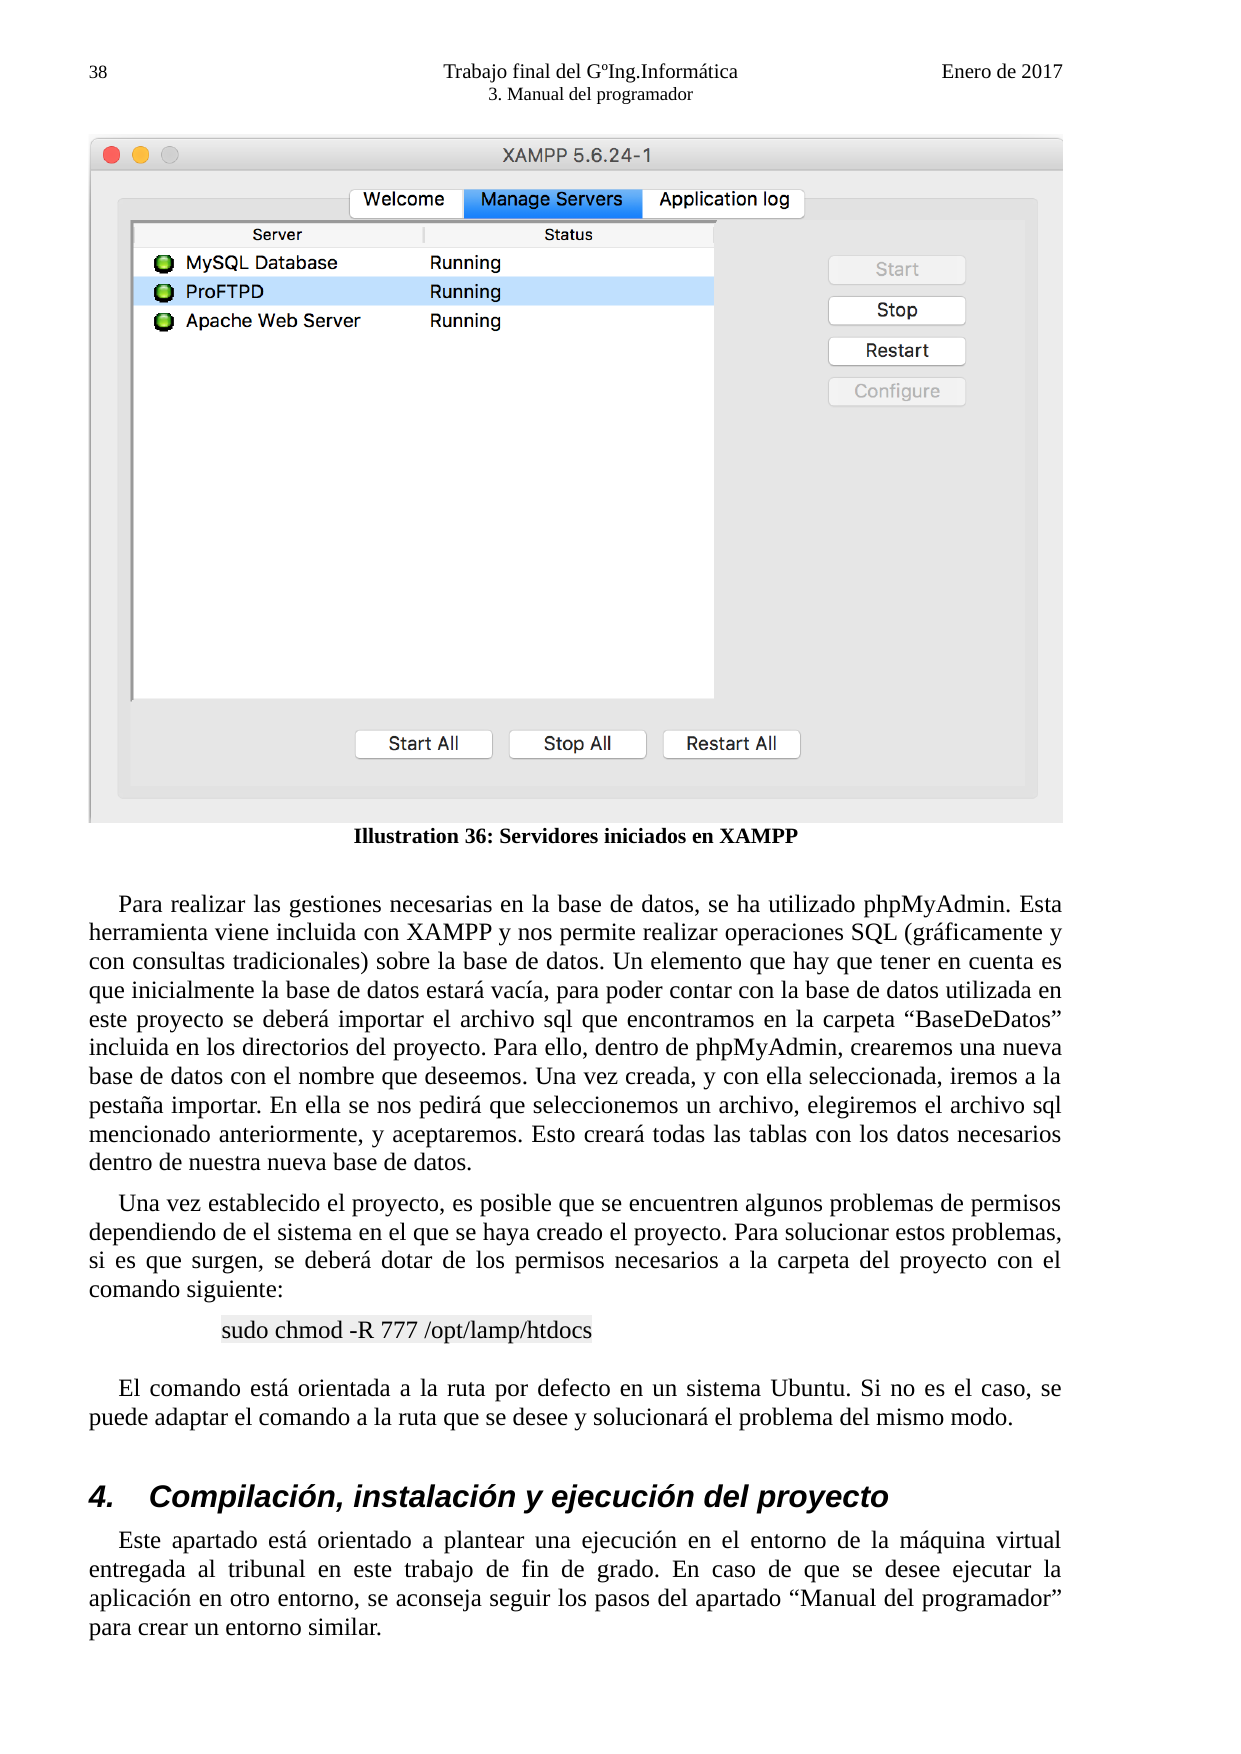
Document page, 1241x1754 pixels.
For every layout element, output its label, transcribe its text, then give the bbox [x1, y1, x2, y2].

picture [88, 134, 1063, 823]
subtitle Compilación, instalación y ejecución del proyecto [88, 1478, 1063, 1513]
text Para realizar las gestiones necesarias en la base de datos, se ha utilizado phpMyAdmin. Esta herramienta viene incluida con XAMPP y nos permite realizar operaciones SQL (gráficamente y con consultas tradicionales) sobre la base de datos. Un elemento que hay que tener en cuenta es que inicialmente la base de datos estará vacía, para poder contar con la base de datos utilizada en este proyecto se deberá importar el archivo sql que encontramos en la carpeta “BaseDeDatos” incluida en los directorios del proyecto. Para ello, dentro de phpMyAdmin, crearemos una nueva base de datos con el nombre que deseemos. Una vez creada, y con ella seleccionada, iremos a la pestaña importar. En ella se nos pedirá que seleccionemos un archivo, elegiremos el archivo sql mencionado anteriormente, y aceptaremos. Esto creará todas las tablas con los datos necesarios dentro de nuestra nueva base de datos. [88, 889, 1063, 1176]
text Una vez establecido el proyecto, es posible que se encuentren algunos problemas de permisos dependiendo de el sistema en el que se haya creado el proyecto. Para solucionar estos problemas, si es que surgen, se deberá dotar de los permisos necesarios a la carpeta del proyecto con el comando siguiente: [88, 1188, 1063, 1303]
text sudo chmod -R 777 /opt/lamp/htdocs [148, 1315, 1004, 1343]
text El comando está orientada a la ruta por defecto en un sistema Ubuntu. Si no es el caso, se puede adaptar el comando a la ruta que se desee y solucionará el problema del mismo modo. [88, 1373, 1063, 1430]
text Illustration 36: Servidores iniciados en XAMPP [88, 823, 1063, 848]
text Este apartado está orientado a plantear una ejecución en el entorno de la máquina virtual entregada al tribunal en este trabajo de fin de grado. En caso de que se desee ejecutar la aplicación en otro entorno, se aconseja seguir los pasos del apartado “Manual del programador” para crear un entorno similar. [88, 1525, 1063, 1640]
